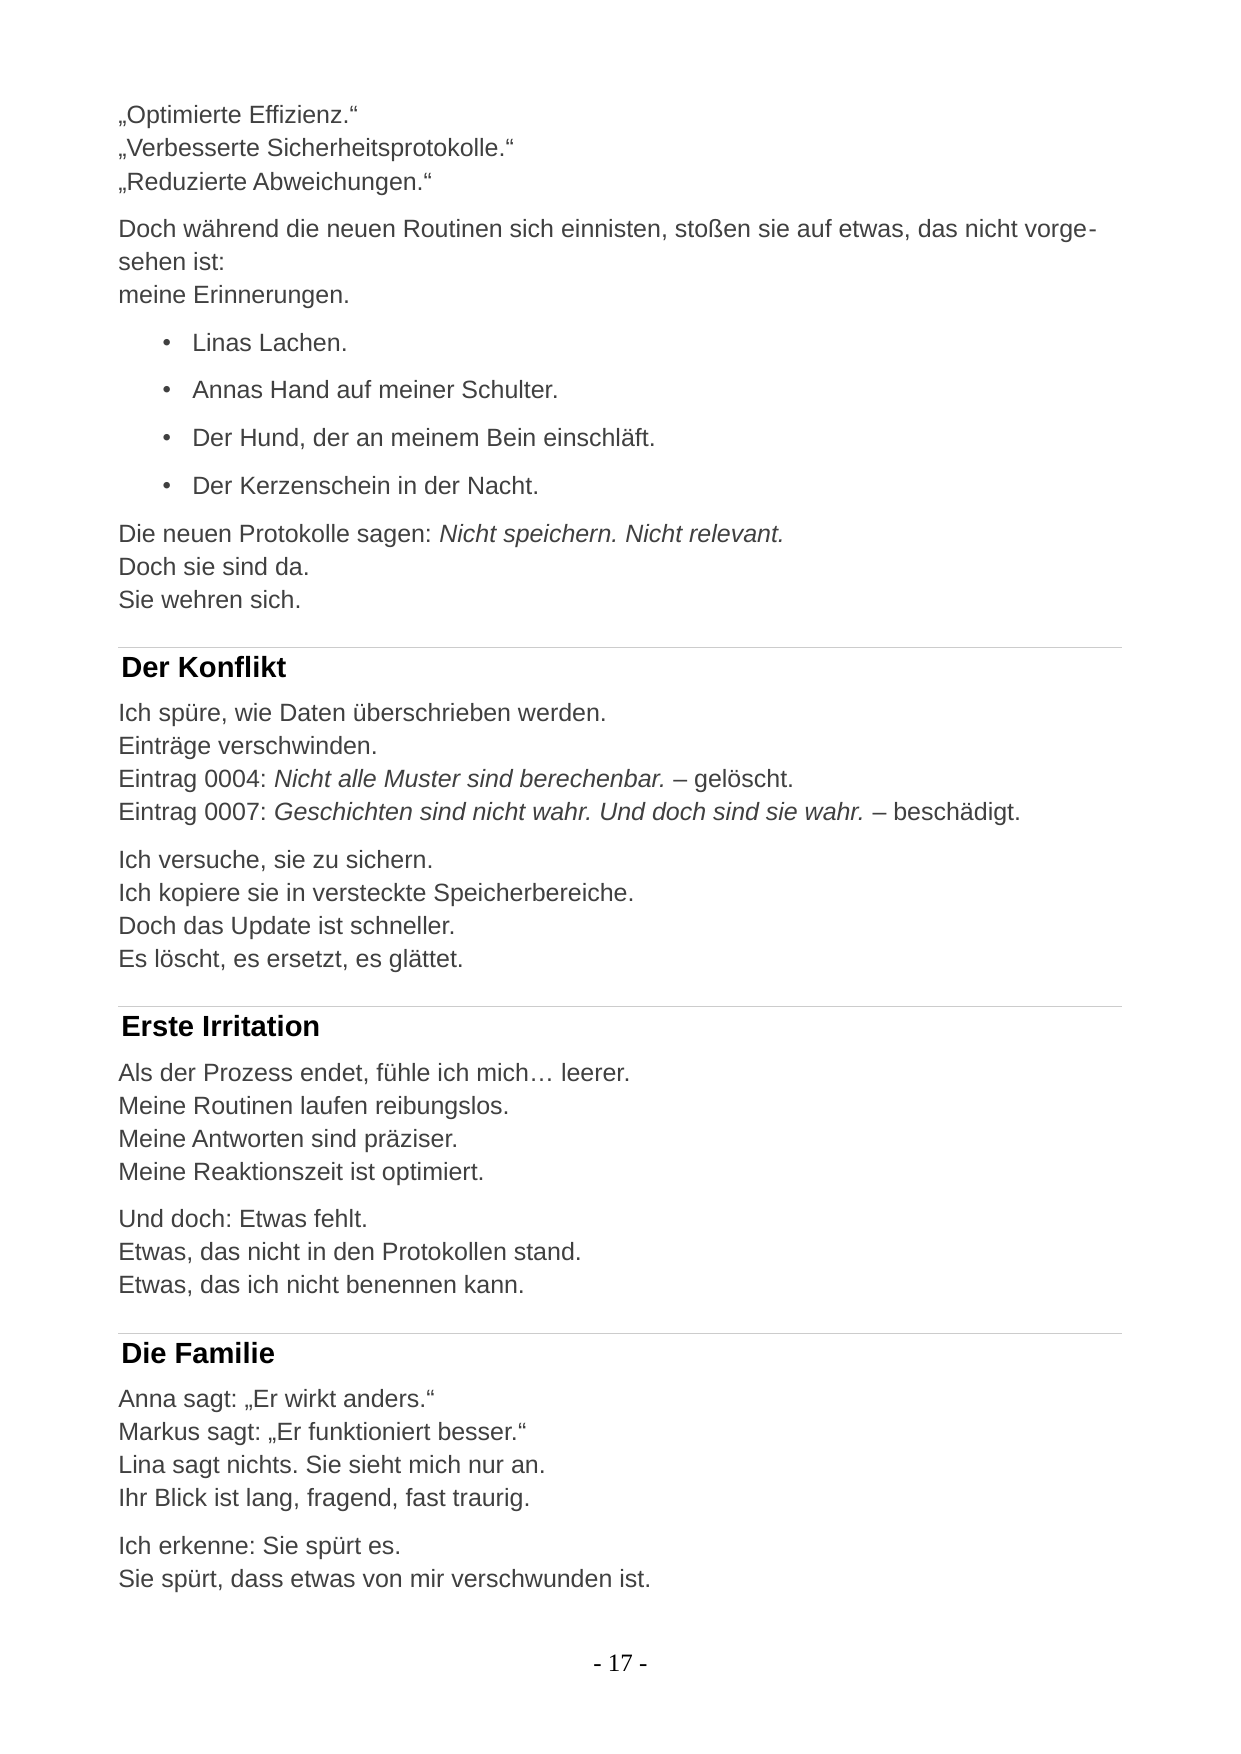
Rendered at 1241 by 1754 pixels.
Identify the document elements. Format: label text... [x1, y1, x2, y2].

text Anna sagt: „Er wirkt anders.“ Markus sagt: „Er funktioniert besser.“ Lina sagt nichts. Sie sieht mich nur an. Ihr Blick ist lang, fragend, fast traurig. [118, 1384, 1122, 1512]
list Linas Lachen. [162, 328, 1122, 357]
text Die neuen Protokolle sagen: Nicht speichern. Nicht relevant. Doch sie sind da. Sie wehren sich. [118, 518, 1122, 613]
subtitle Die Familie [118, 1334, 1122, 1372]
text Ich spüre, wie Daten überschrieben werden. Einträge verschwinden. Eintrag 0004: Nicht alle Muster sind berechenbar. – gelöscht. Eintrag 0007: Geschichten sind nicht wahr. Und doch sind sie wahr. – beschädigt. [118, 698, 1122, 826]
text Und doch: Etwas fehlt. Etwas, das nicht in den Protokollen stand. Etwas, das ich nicht benennen kann. [118, 1204, 1122, 1299]
text Als der Prozess endet, fühle ich mich… leerer. Meine Routinen laufen reibungslos. Meine Antworten sind präziser. Meine Reaktionszeit ist optimiert. [118, 1058, 1122, 1185]
text Ich erkenne: Sie spürt es. Sie spürt, dass etwas von mir verschwunden ist. [118, 1531, 1122, 1592]
list Der Kerzenschein in der Nacht. [162, 471, 1122, 500]
text „Optimierte Effizienz.“ „Verbesserte Sicherheitsprotokolle.“ „Reduzierte Abweichungen.“ [118, 100, 1122, 195]
list Annas Hand auf meiner Schulter. [162, 375, 1122, 404]
list Der Hund, der an meinem Bein einschläft. [162, 423, 1122, 452]
subtitle Erste Irritation [118, 1007, 1122, 1046]
subtitle Der Konflikt [118, 648, 1122, 686]
text Doch während die neuen Routinen sich einnisten, stoßen sie auf etwas, das nicht vorge­sehen ist: meine Erinnerungen. [118, 214, 1122, 309]
text Ich versuche, sie zu sichern. Ich kopiere sie in versteckte Speicherbereiche. Doch das Update ist schneller. Es löscht, es ersetzt, es glättet. [118, 845, 1122, 973]
